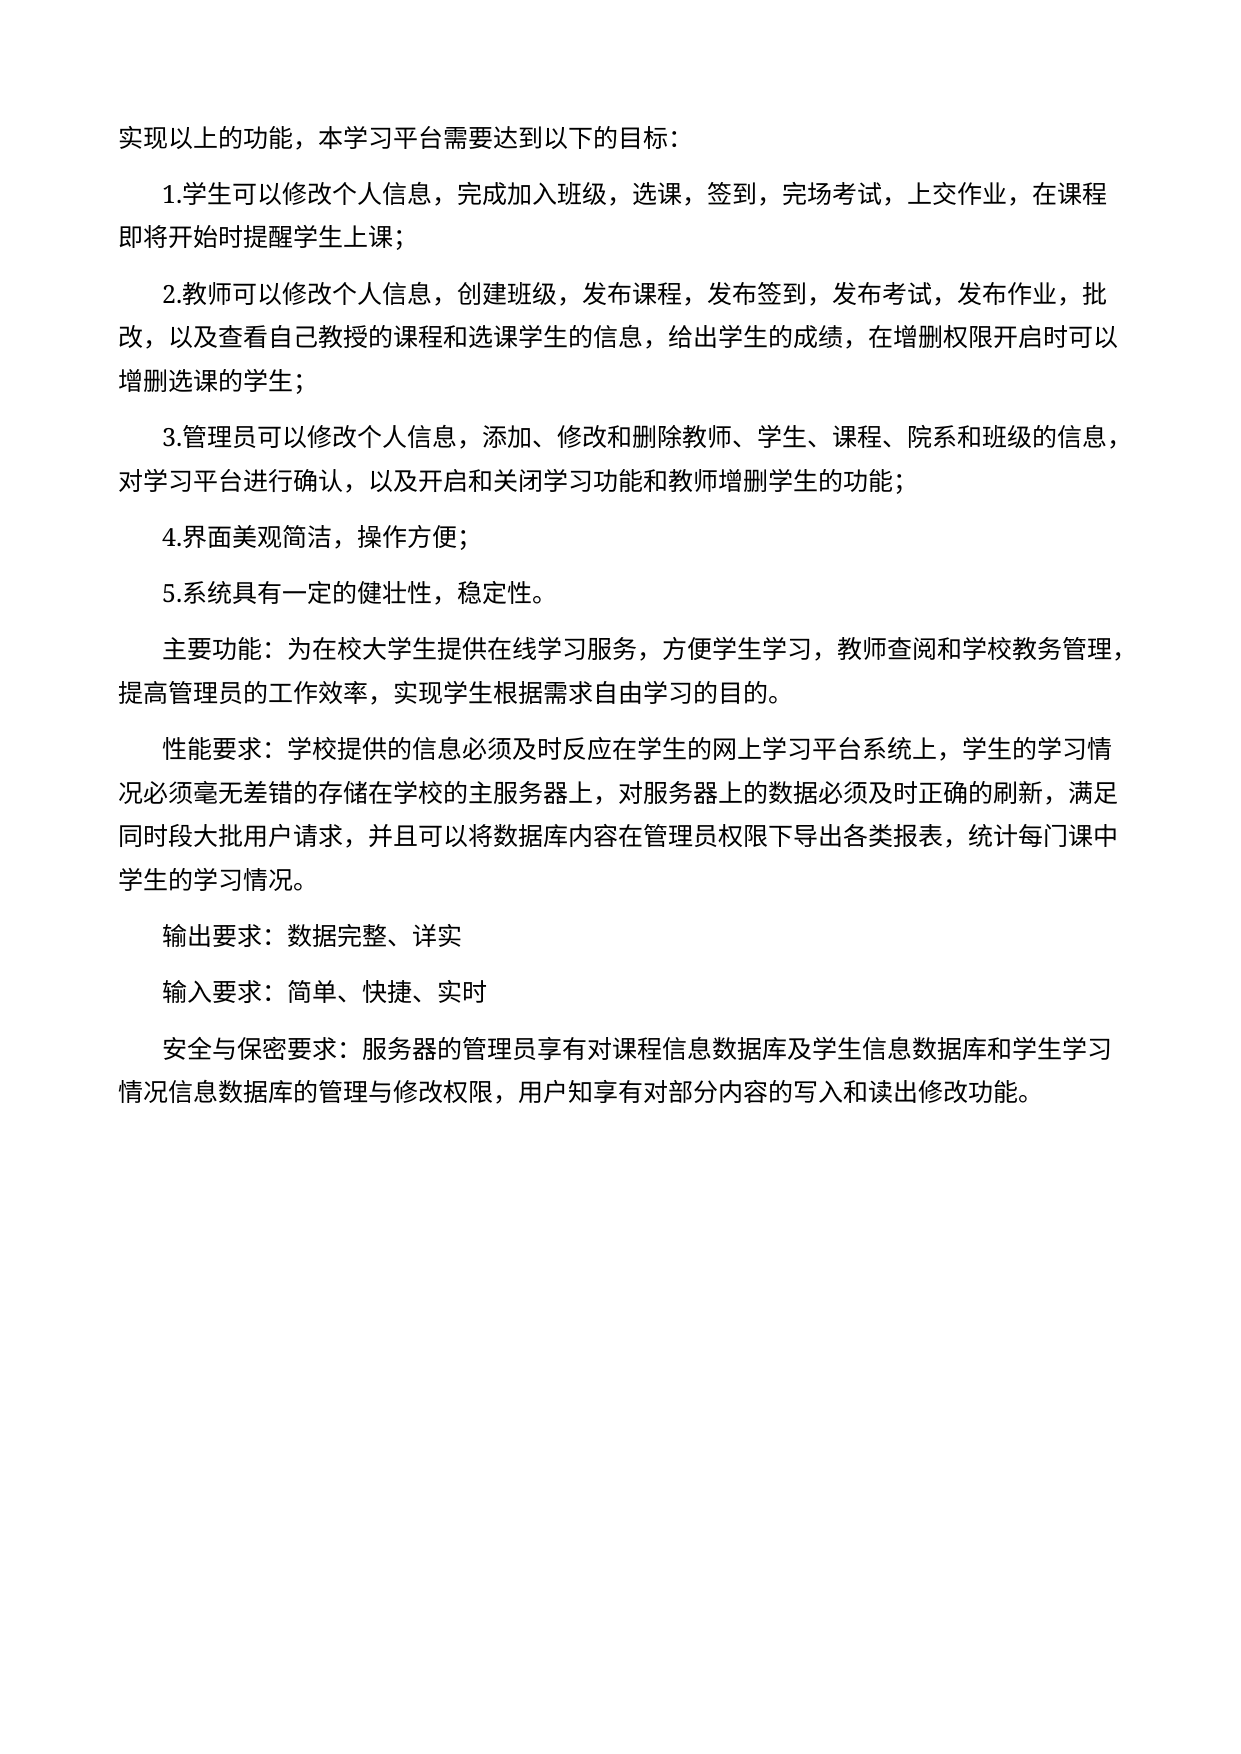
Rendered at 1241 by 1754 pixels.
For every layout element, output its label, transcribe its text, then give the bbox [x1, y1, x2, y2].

text 3.管理员可以修改个人信息，添加、修改和删除教师、学生、课程、院系和班级的信息，对学习平台进行确认，以及开启和关闭学习功能和教师增删学生的功能； [118, 417, 1122, 497]
text 网上学习平台应该能够为用户提供充足的信息和快捷的查询手段。网上学习平台需要满足来自三方面的需求，分别是学生、教师、管理员。学生能够通过平台自由的选择自己感兴趣的课程，以及修改个人信息，查询成绩；教师能够查看学生的选课情况，增删选课的学生，录入学生的成绩等；管理员能够统计并维护所有的信息，开启和关闭网上学习平台等。为了实现以上的功能，本学习平台需要达到以下的目标： [118, 118, 1122, 154]
text 5.系统具有一定的健壮性，稳定性。 [118, 574, 1122, 610]
text 输入要求：简单、快捷、实时 [118, 973, 1122, 1009]
text 1.学生可以修改个人信息，完成加入班级，选课，签到，完场考试，上交作业，在课程即将开始时提醒学生上课； [118, 174, 1122, 254]
text 主要功能：为在校大学生提供在线学习服务，方便学生学习，教师查阅和学校教务管理，提高管理员的工作效率，实现学生根据需求自由学习的目的。 [118, 630, 1122, 710]
text 性能要求：学校提供的信息必须及时反应在学生的网上学习平台系统上，学生的学习情况必须毫无差错的存储在学校的主服务器上，对服务器上的数据必须及时正确的刷新，满足同时段大批用户请求，并且可以将数据库内容在管理员权限下导出各类报表，统计每门课中学生的学习情况。 [118, 730, 1122, 896]
text 2.教师可以修改个人信息，创建班级，发布课程，发布签到，发布考试，发布作业，批改，以及查看自己教授的课程和选课学生的信息，给出学生的成绩，在增删权限开启时可以增删选课的学生； [118, 274, 1122, 397]
text 4.界面美观简洁，操作方便； [118, 517, 1122, 553]
text 安全与保密要求：服务器的管理员享有对课程信息数据库及学生信息数据库和学生学习情况信息数据库的管理与修改权限，用户知享有对部分内容的写入和读出修改功能。 [118, 1029, 1122, 1109]
text 输出要求：数据完整、详实 [118, 916, 1122, 953]
